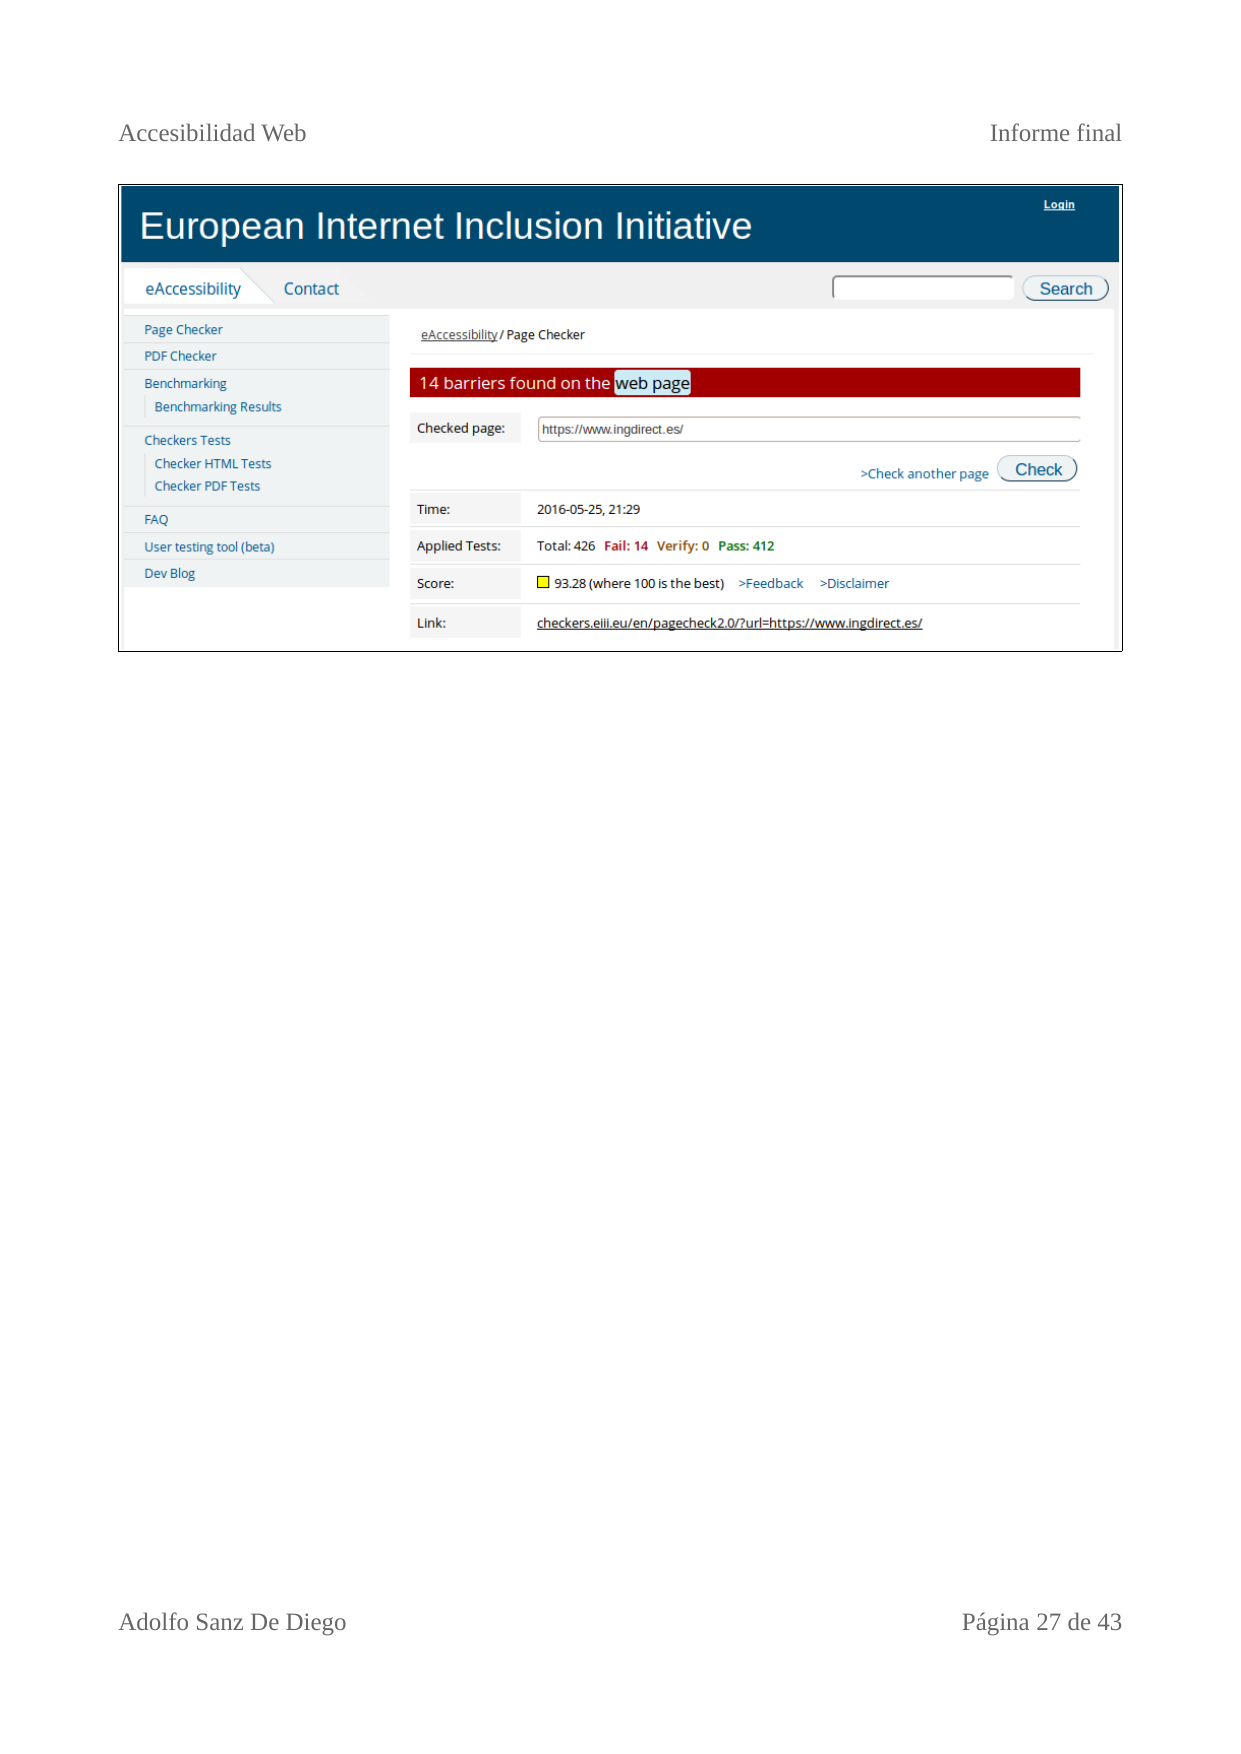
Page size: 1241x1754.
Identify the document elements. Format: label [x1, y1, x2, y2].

picture [585, 219, 602, 238]
picture [318, 213, 323, 238]
picture [514, 219, 531, 238]
picture [1044, 201, 1075, 210]
picture [506, 212, 511, 238]
picture [264, 219, 303, 238]
picture [347, 214, 357, 238]
picture [648, 214, 671, 238]
picture [221, 219, 240, 246]
picture [200, 219, 218, 238]
picture [733, 219, 751, 238]
picture [166, 219, 184, 238]
picture [359, 219, 377, 238]
picture [674, 219, 694, 238]
picture [563, 219, 581, 238]
picture [456, 213, 461, 238]
picture [713, 219, 731, 238]
picture [327, 219, 344, 238]
picture [243, 219, 261, 238]
picture [380, 219, 409, 238]
picture [627, 219, 643, 238]
picture [694, 214, 710, 238]
picture [535, 219, 552, 238]
picture [413, 219, 432, 238]
picture [121, 263, 1119, 649]
picture [487, 219, 503, 238]
picture [188, 219, 199, 238]
picture [555, 219, 560, 238]
picture [617, 213, 622, 238]
picture [142, 213, 163, 238]
picture [433, 214, 444, 238]
picture [466, 219, 483, 238]
